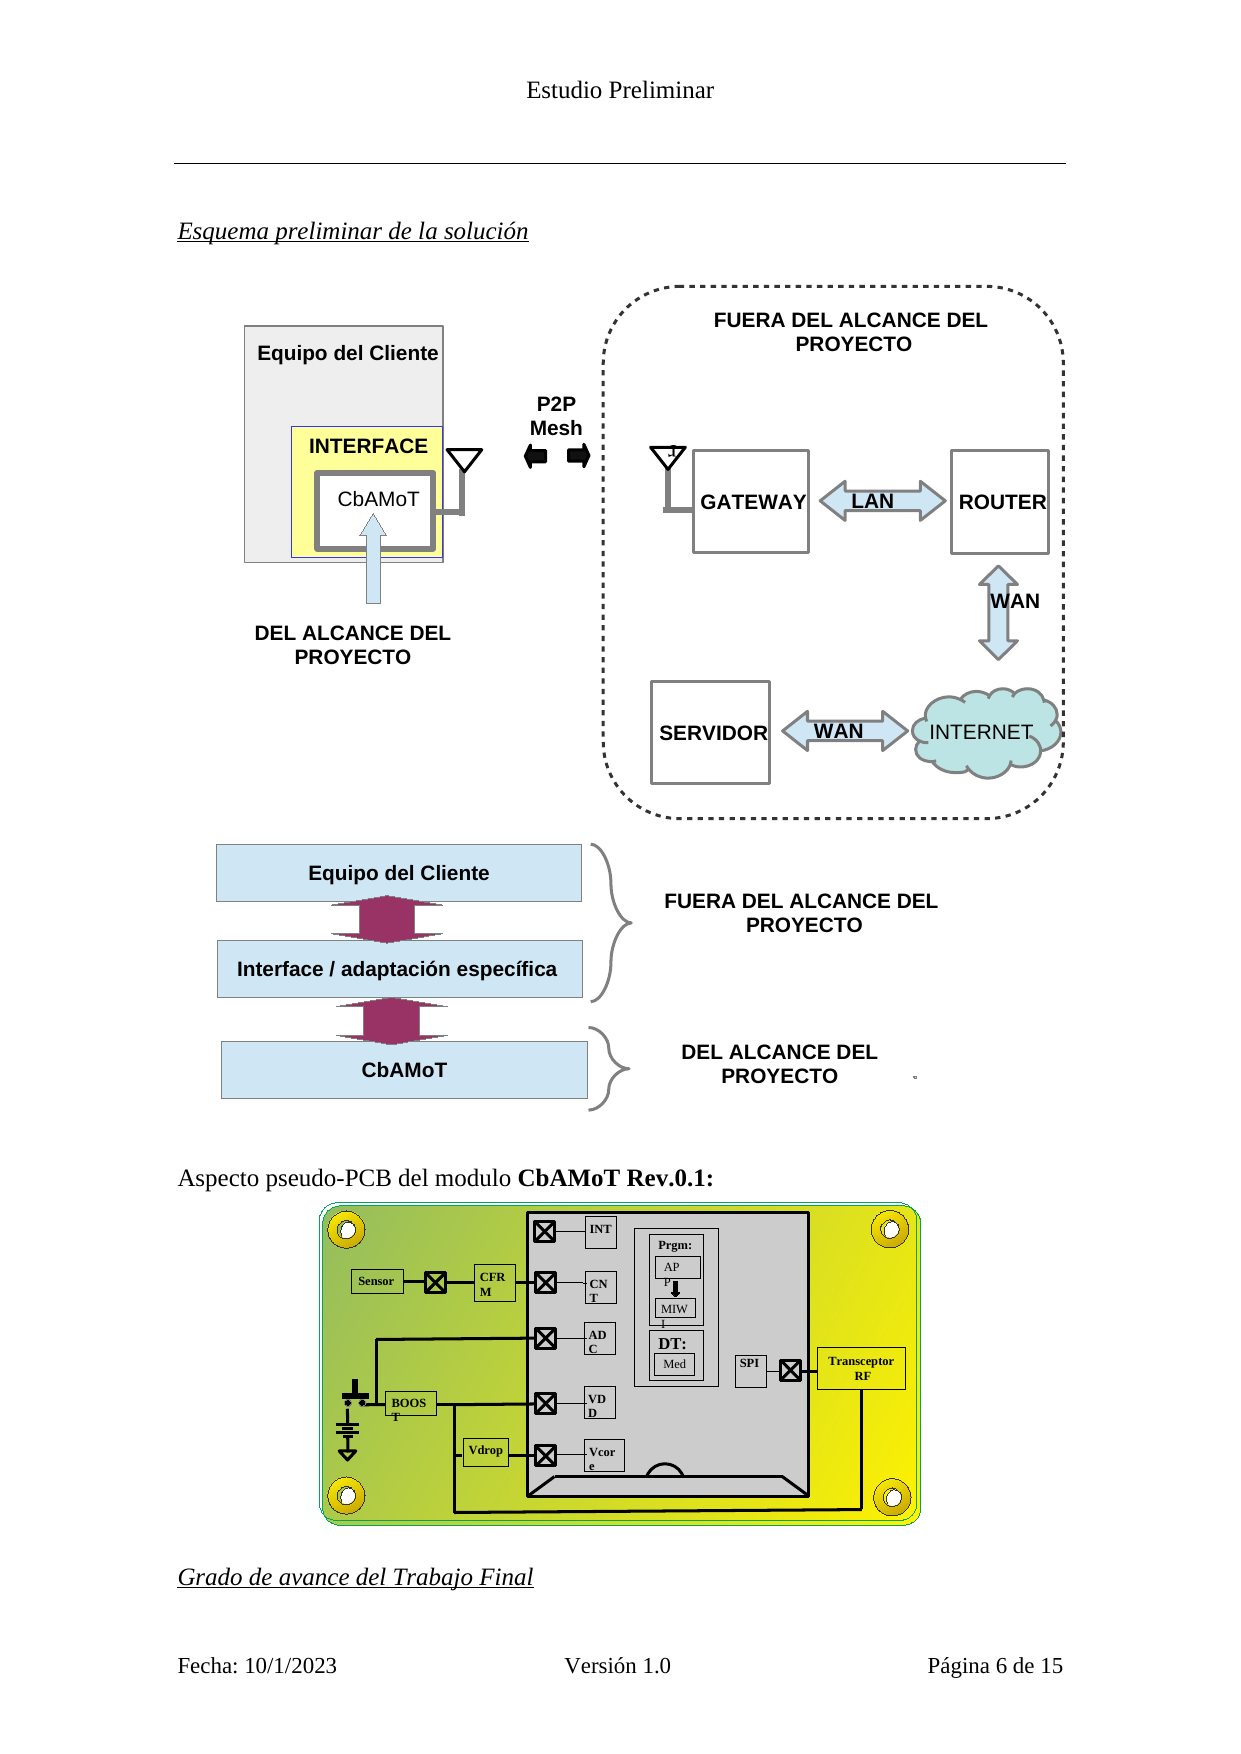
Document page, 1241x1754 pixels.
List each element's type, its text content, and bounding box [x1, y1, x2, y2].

subtitle Grado de avance del Trabajo Final [177, 1562, 1063, 1591]
subtitle Aspecto pseudo-PCB del modulo CbAMoT Rev.0.1: [177, 1163, 1063, 1192]
subtitle Esquema preliminar de la solución [177, 216, 1063, 245]
